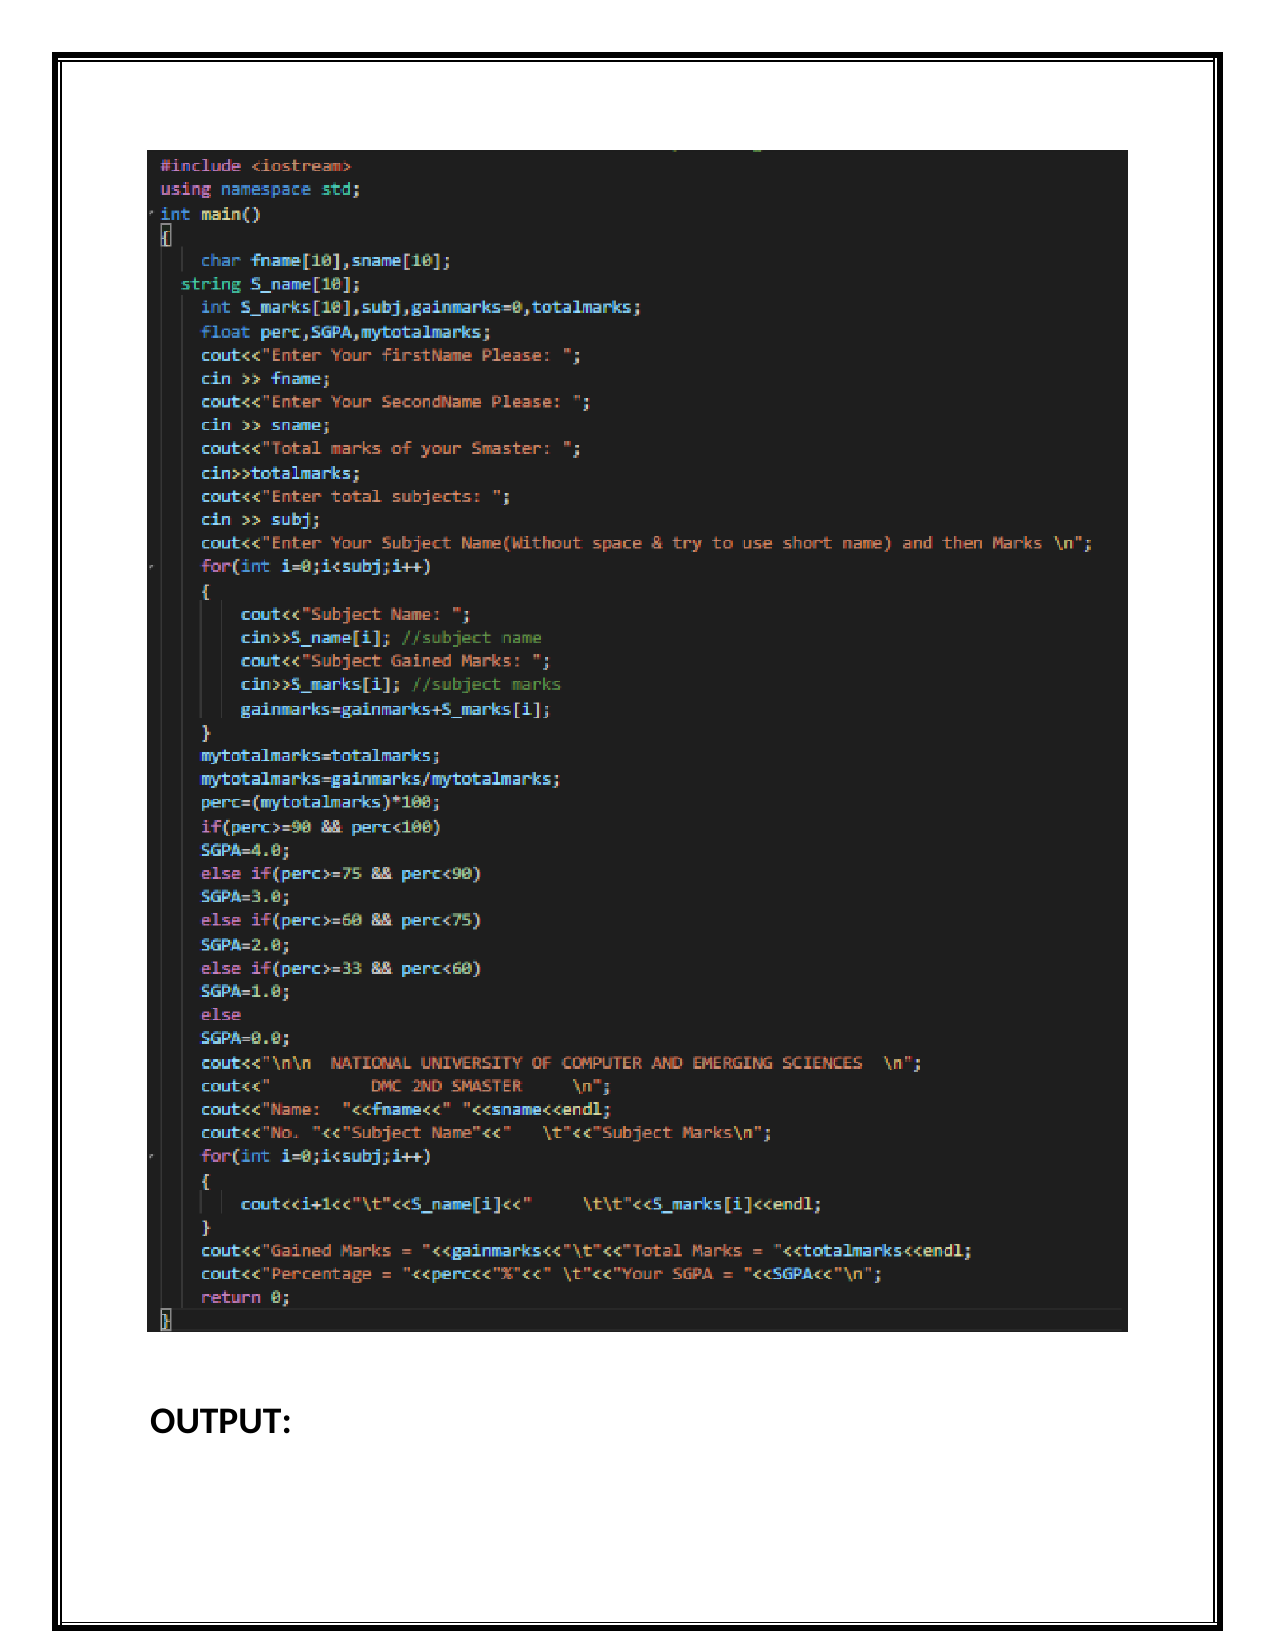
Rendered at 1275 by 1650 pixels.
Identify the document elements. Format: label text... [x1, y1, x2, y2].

text OUTPUT: [150, 1397, 1204, 1443]
picture [147, 150, 1128, 1332]
